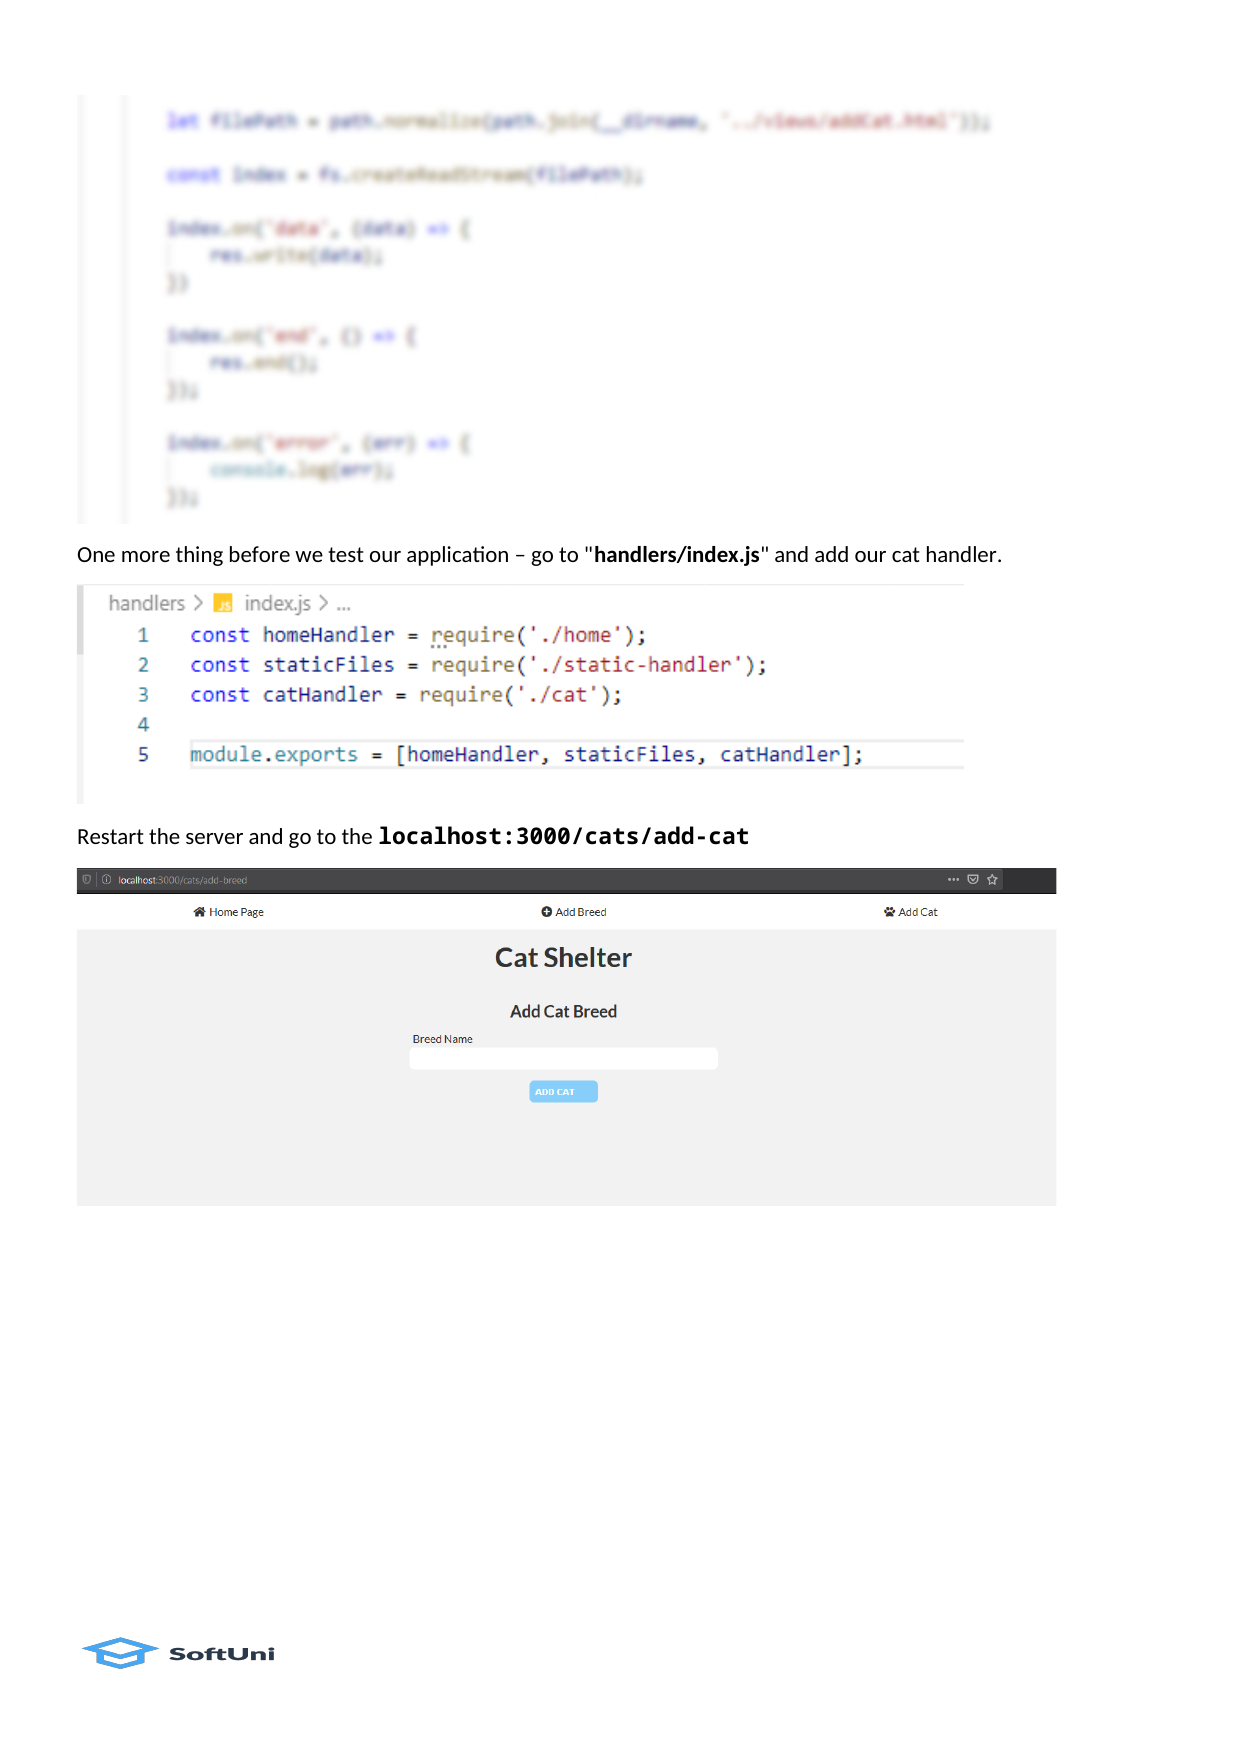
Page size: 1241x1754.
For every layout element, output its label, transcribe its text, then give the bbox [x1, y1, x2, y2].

picture [76, 95, 1057, 524]
picture [76, 868, 1057, 1206]
picture [75, 1635, 281, 1672]
text Restart the server and go to the localhost:3000/cats/add-cat [77, 820, 1163, 851]
picture [76, 584, 965, 804]
text One more thing before we test our application – go to "handlers/index.js" and add our cat handler. [77, 540, 1163, 568]
